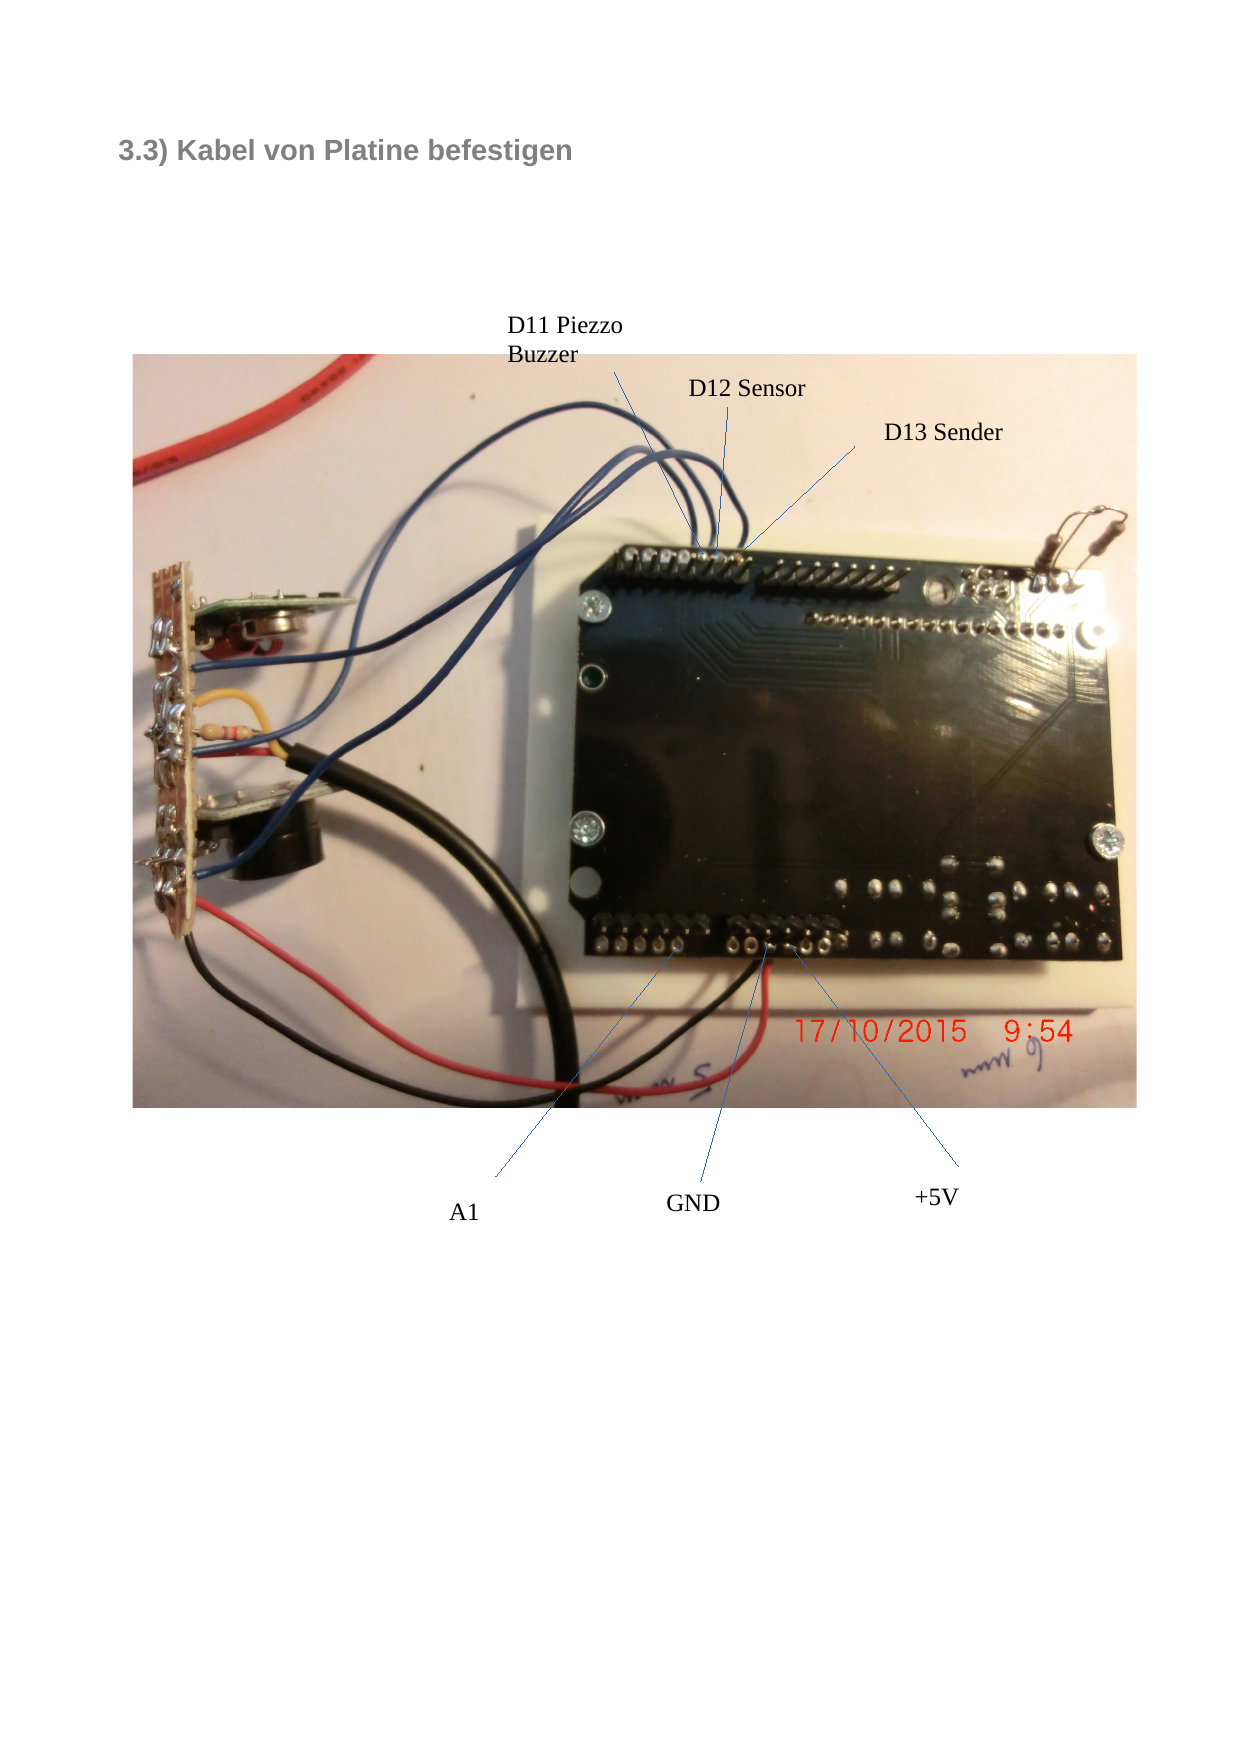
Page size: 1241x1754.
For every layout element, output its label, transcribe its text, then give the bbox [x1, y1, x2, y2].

picture [512, 354, 520, 361]
picture [132, 354, 1137, 1108]
subtitle 3.3) Kabel von Platine befestigen [118, 133, 1122, 166]
